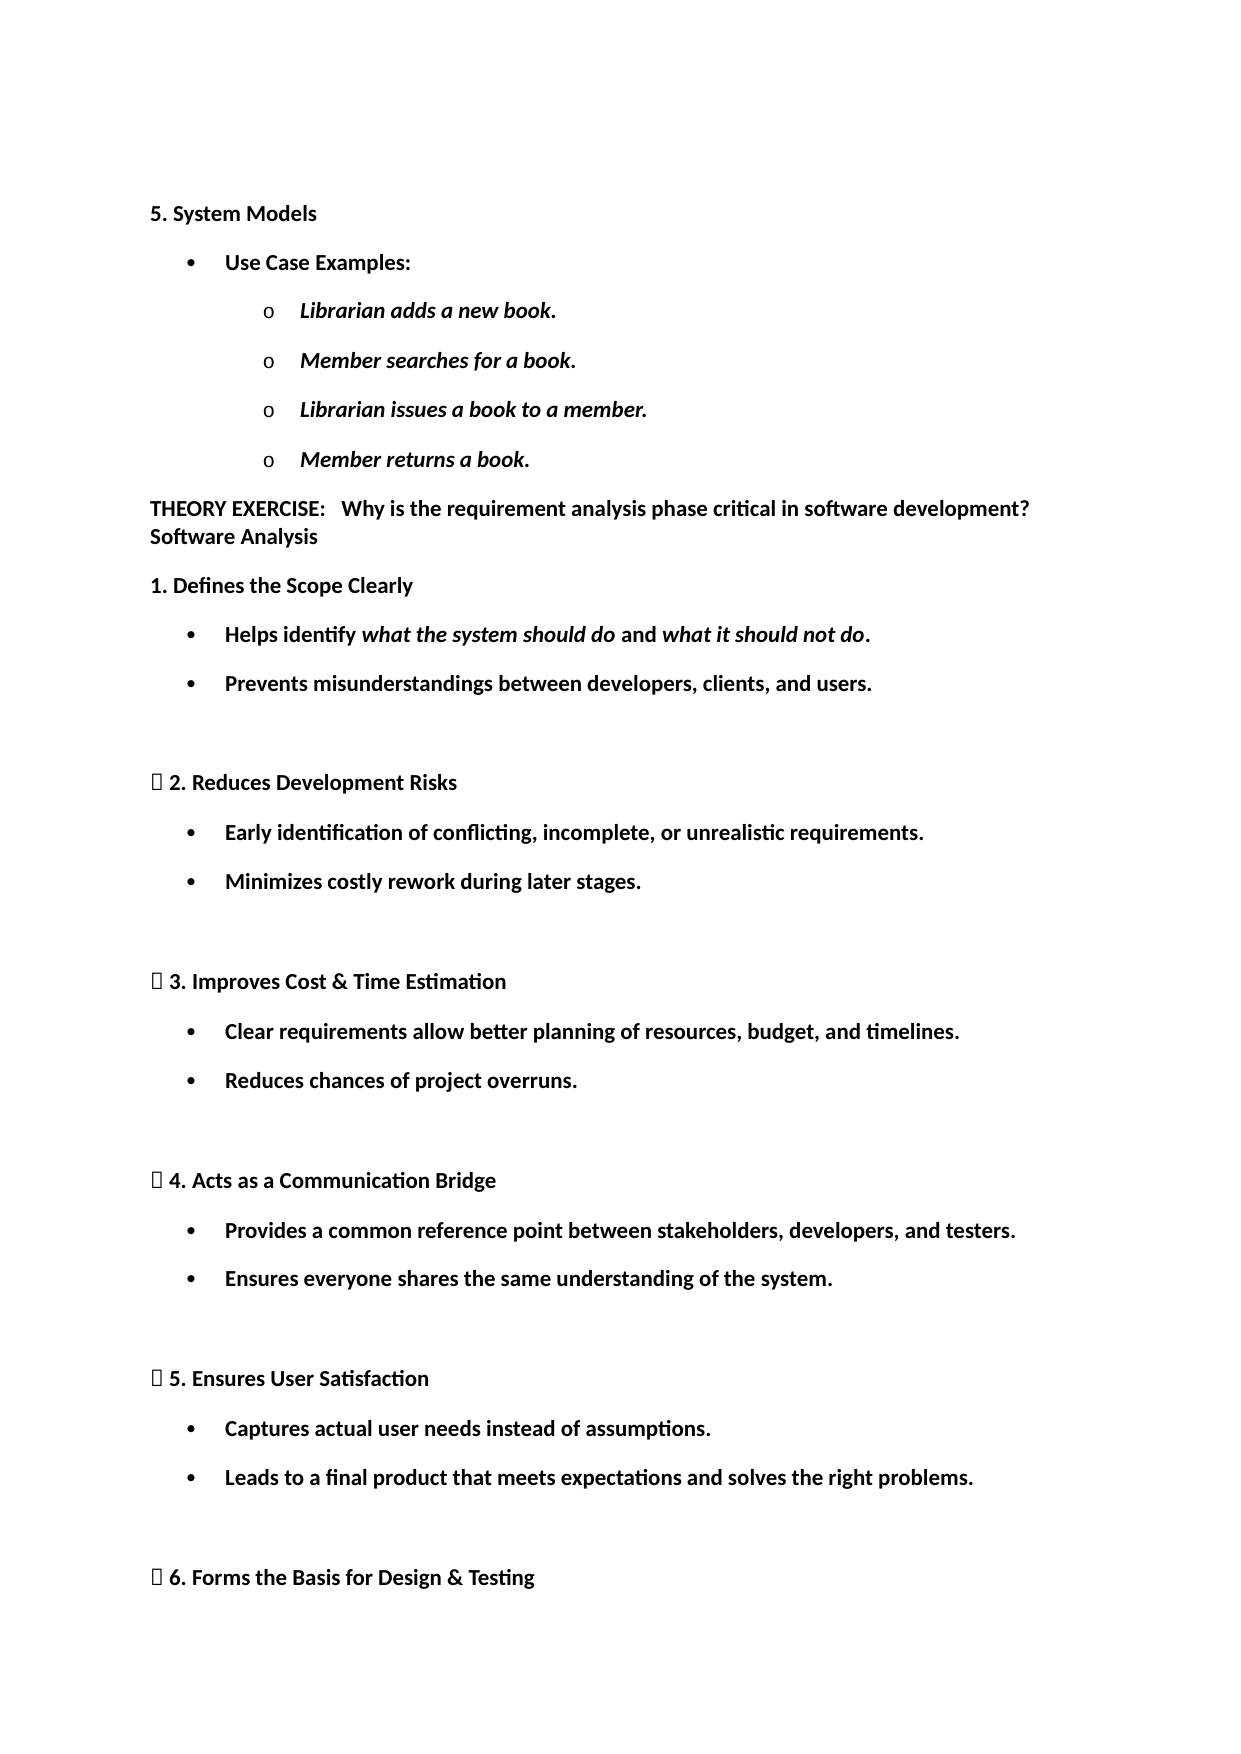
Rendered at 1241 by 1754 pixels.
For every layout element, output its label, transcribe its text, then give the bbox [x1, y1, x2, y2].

text 5. System Models [150, 199, 1090, 227]
text 🔑 5. Ensures User Satisfaction [150, 1362, 1090, 1393]
text 🔑 2. Reduces Development Risks [150, 766, 1090, 798]
list Reduces chances of project overruns. [187, 1066, 1090, 1094]
list Early identification of conflicting, incomplete, or unrealistic requirements. [187, 818, 1090, 846]
list Leads to a final product that meets expectations and solves the right problems. [187, 1463, 1090, 1491]
list Minimizes costly rework during later stages. [187, 867, 1090, 895]
text 🔑 4. Acts as a Communication Bridge [150, 1164, 1090, 1195]
list Member searches for a book. [262, 346, 1090, 374]
list Member returns a book. [262, 445, 1090, 473]
list Captures actual user needs instead of assumptions. [187, 1414, 1090, 1442]
list Provides a common reference point between stakeholders, developers, and testers. [187, 1216, 1090, 1244]
list Librarian adds a new book. [262, 297, 1090, 325]
list Use Case Examples: [187, 248, 1090, 276]
text THEORY EXERCISE: Why is the requirement analysis phase critical in software development? Software Analysis [150, 494, 1090, 550]
text 1. Defines the Scope Clearly [150, 571, 1090, 599]
list Librarian issues a book to a member. [262, 395, 1090, 424]
list Ensures everyone shares the same understanding of the system. [187, 1264, 1090, 1293]
text 🔑 6. Forms the Basis for Design & Testing [150, 1561, 1090, 1592]
list Prevents misunderstandings between developers, clients, and users. [187, 669, 1090, 697]
list Helps identify what the system should do and what it should not do. [187, 620, 1090, 648]
list Clear requirements allow better planning of resources, budget, and timelines. [187, 1017, 1090, 1045]
text 🔑 3. Improves Cost & Time Estimation [150, 965, 1090, 996]
